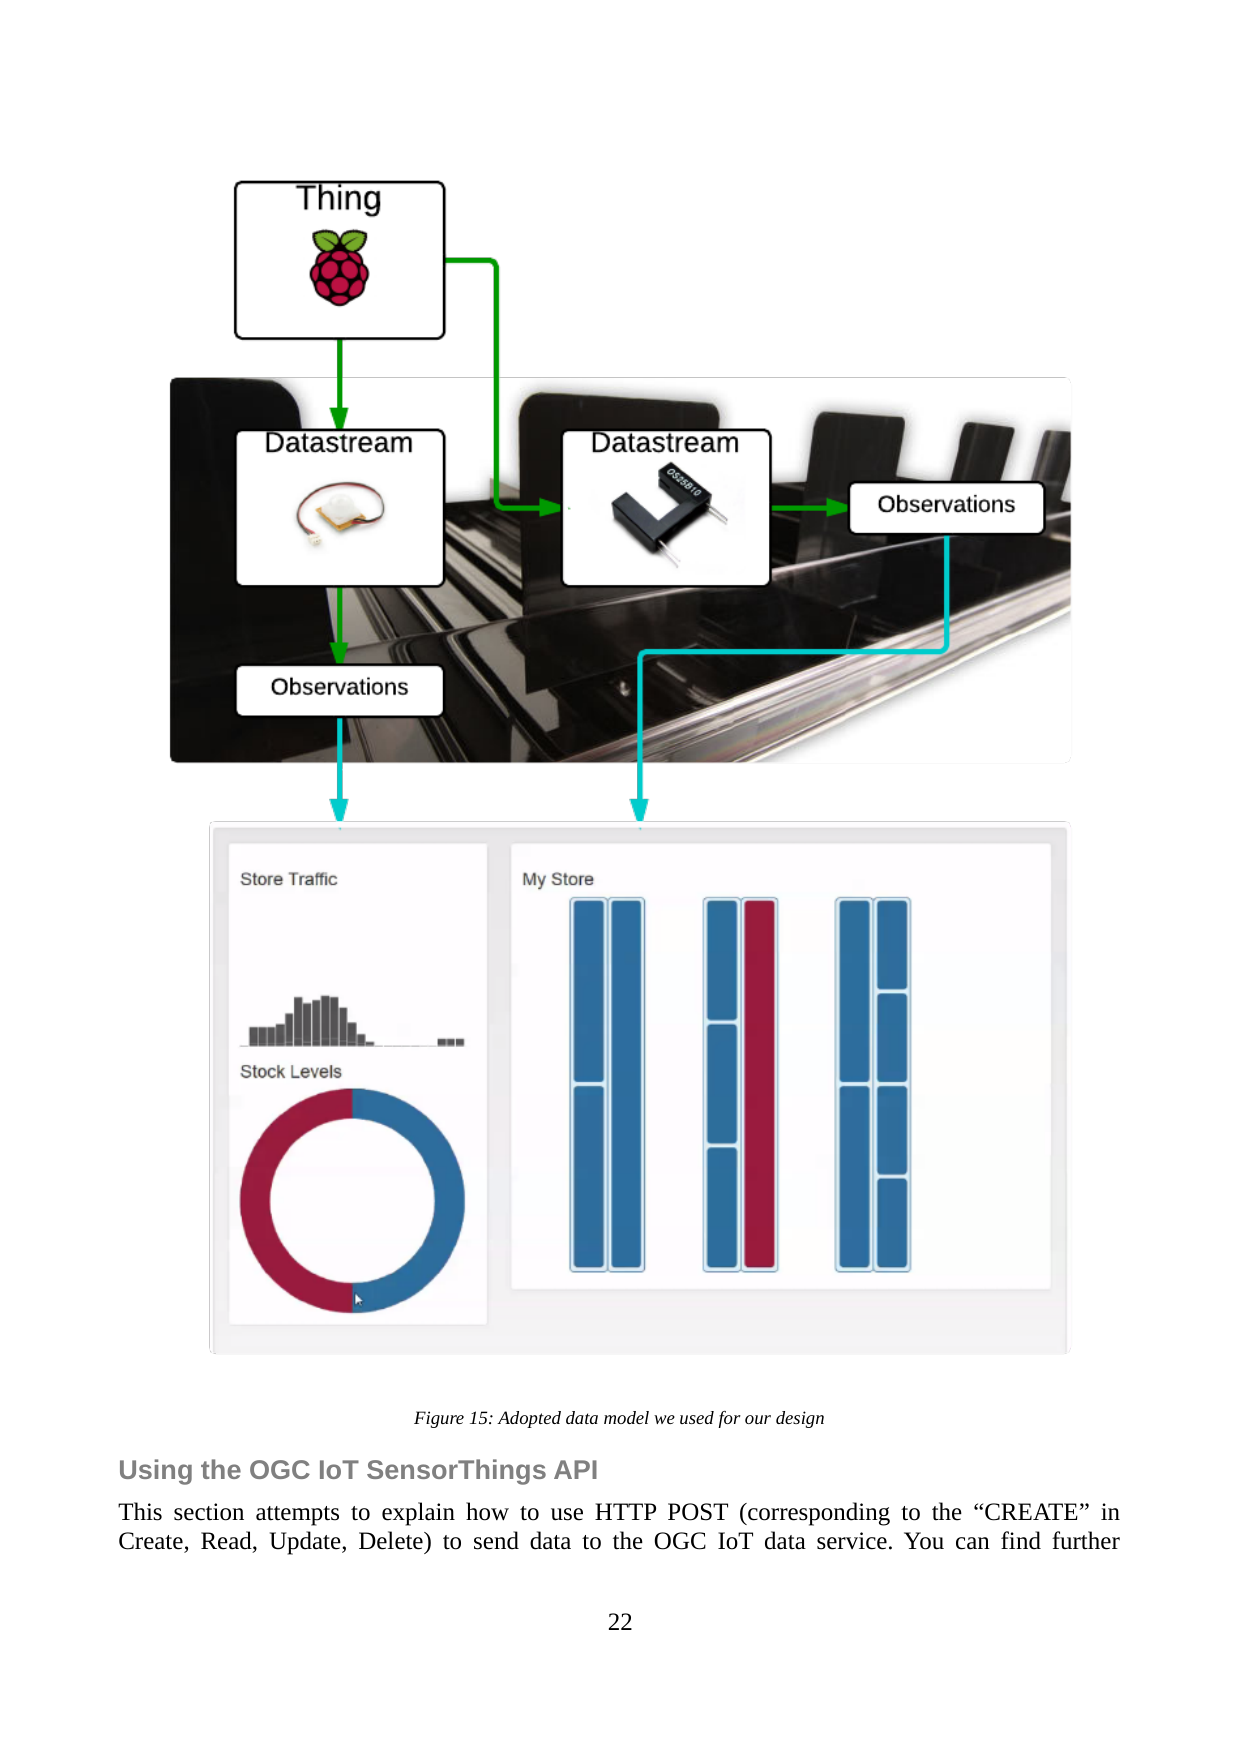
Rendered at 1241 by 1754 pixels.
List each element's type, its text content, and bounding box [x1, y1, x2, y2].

text Figure 15: Adopted data model we used for our design [118, 1407, 1122, 1429]
subtitle Using the OGC IoT SensorThings API [118, 1454, 1122, 1485]
picture [118, 130, 1123, 1407]
text This section attempts to explain how to use HTTP POST (corresponding to the “CREATE” in Create, Read, Update, Delete) to send data to the OGC IoT data service. You can find further [118, 1497, 1122, 1555]
